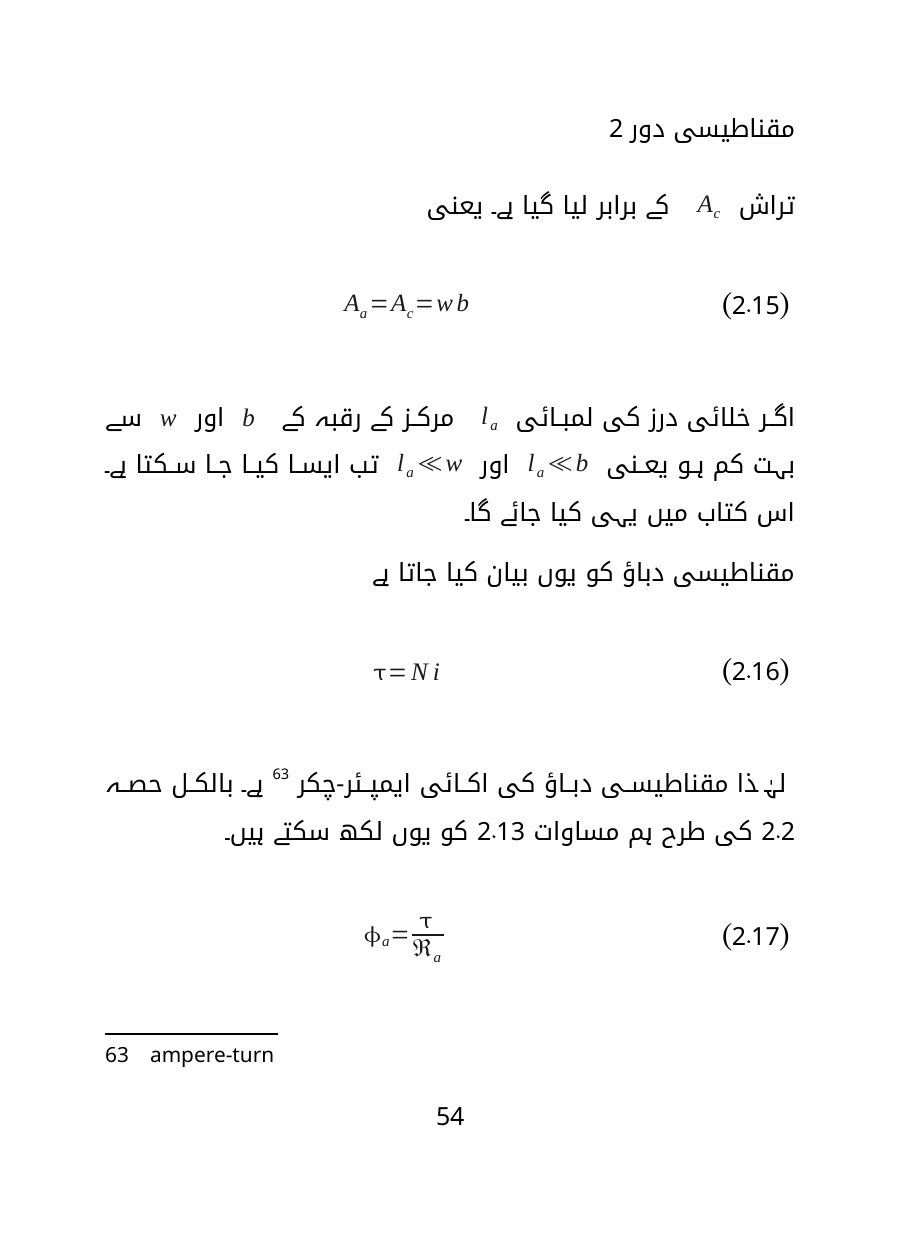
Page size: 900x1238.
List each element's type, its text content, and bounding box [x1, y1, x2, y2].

text لہٰذا مقناطیسی دباؤ کی اکائی ایمپئر-چکر ہے۔ بالکل حصہ 2.2 کی طرح ہم مساوات 2.13 کو یوں لکھ سکتے ہیں۔ [105, 761, 795, 856]
text اگر خلائی درز کی لمبائی مرکز کے رقبہ کے اورسے بہت کم ہو یعنیاورتب ایسا کیا جا سکتا ہے۔ اس کتاب میں یہی کیا جائے گا۔ [105, 394, 795, 536]
table_header [105, 902, 694, 984]
table_header [105, 276, 699, 348]
text مقناطیسی دباؤ کو یوں بیان کیا جاتا ہے [105, 549, 795, 596]
text ampere-turn [105, 1040, 795, 1068]
table_header [105, 643, 700, 714]
text خلائی درز کے رقبہ عمودی تراش کو مرکز کے رقبہ عمودی تراش کے برابر لیا گیا ہے۔ یعنی [105, 182, 795, 230]
table_header (2.15) [699, 276, 795, 348]
table_header (2.16) [700, 643, 795, 714]
table_header (2.17) [694, 902, 795, 984]
